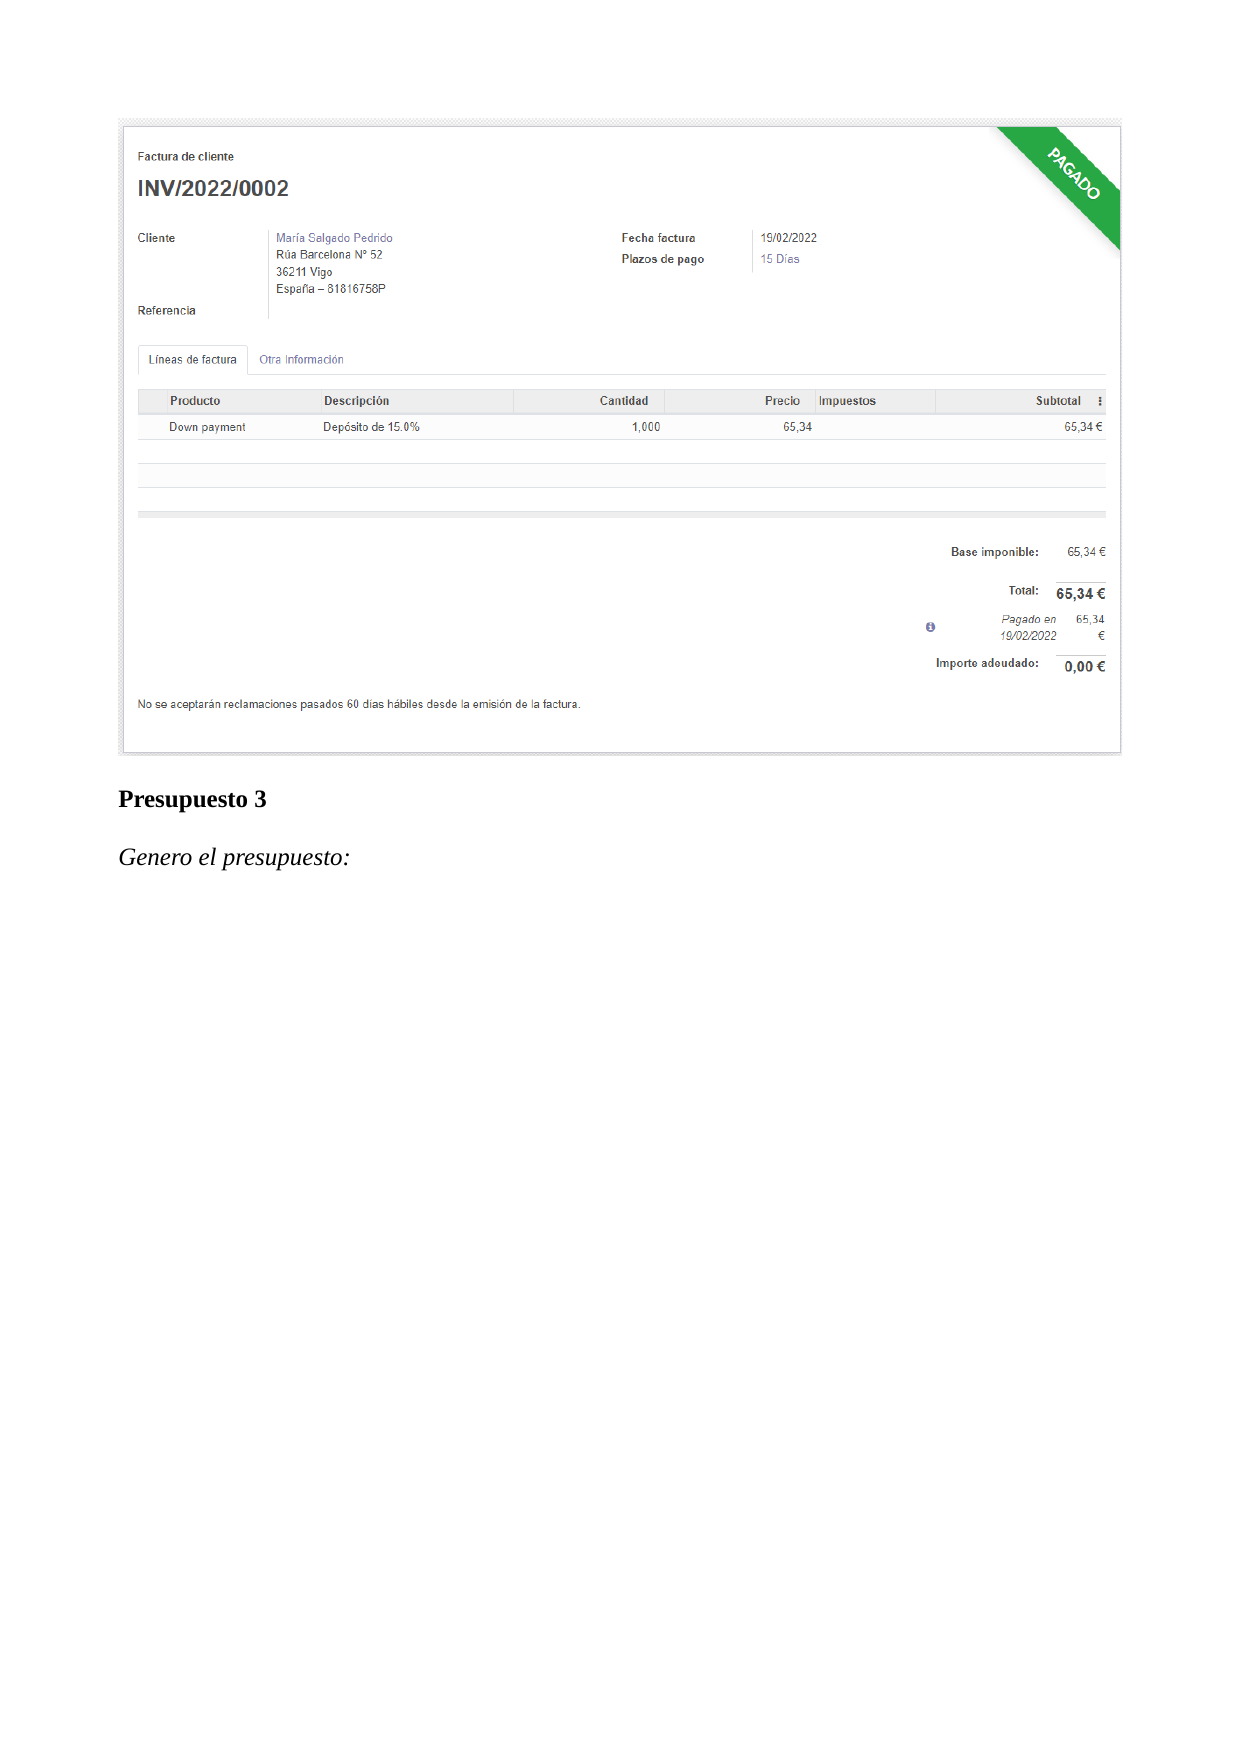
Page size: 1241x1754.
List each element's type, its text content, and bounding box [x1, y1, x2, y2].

picture [118, 118, 1123, 756]
text Presupuesto 3 [118, 784, 1122, 813]
text Genero el presupuesto: [118, 842, 1122, 871]
